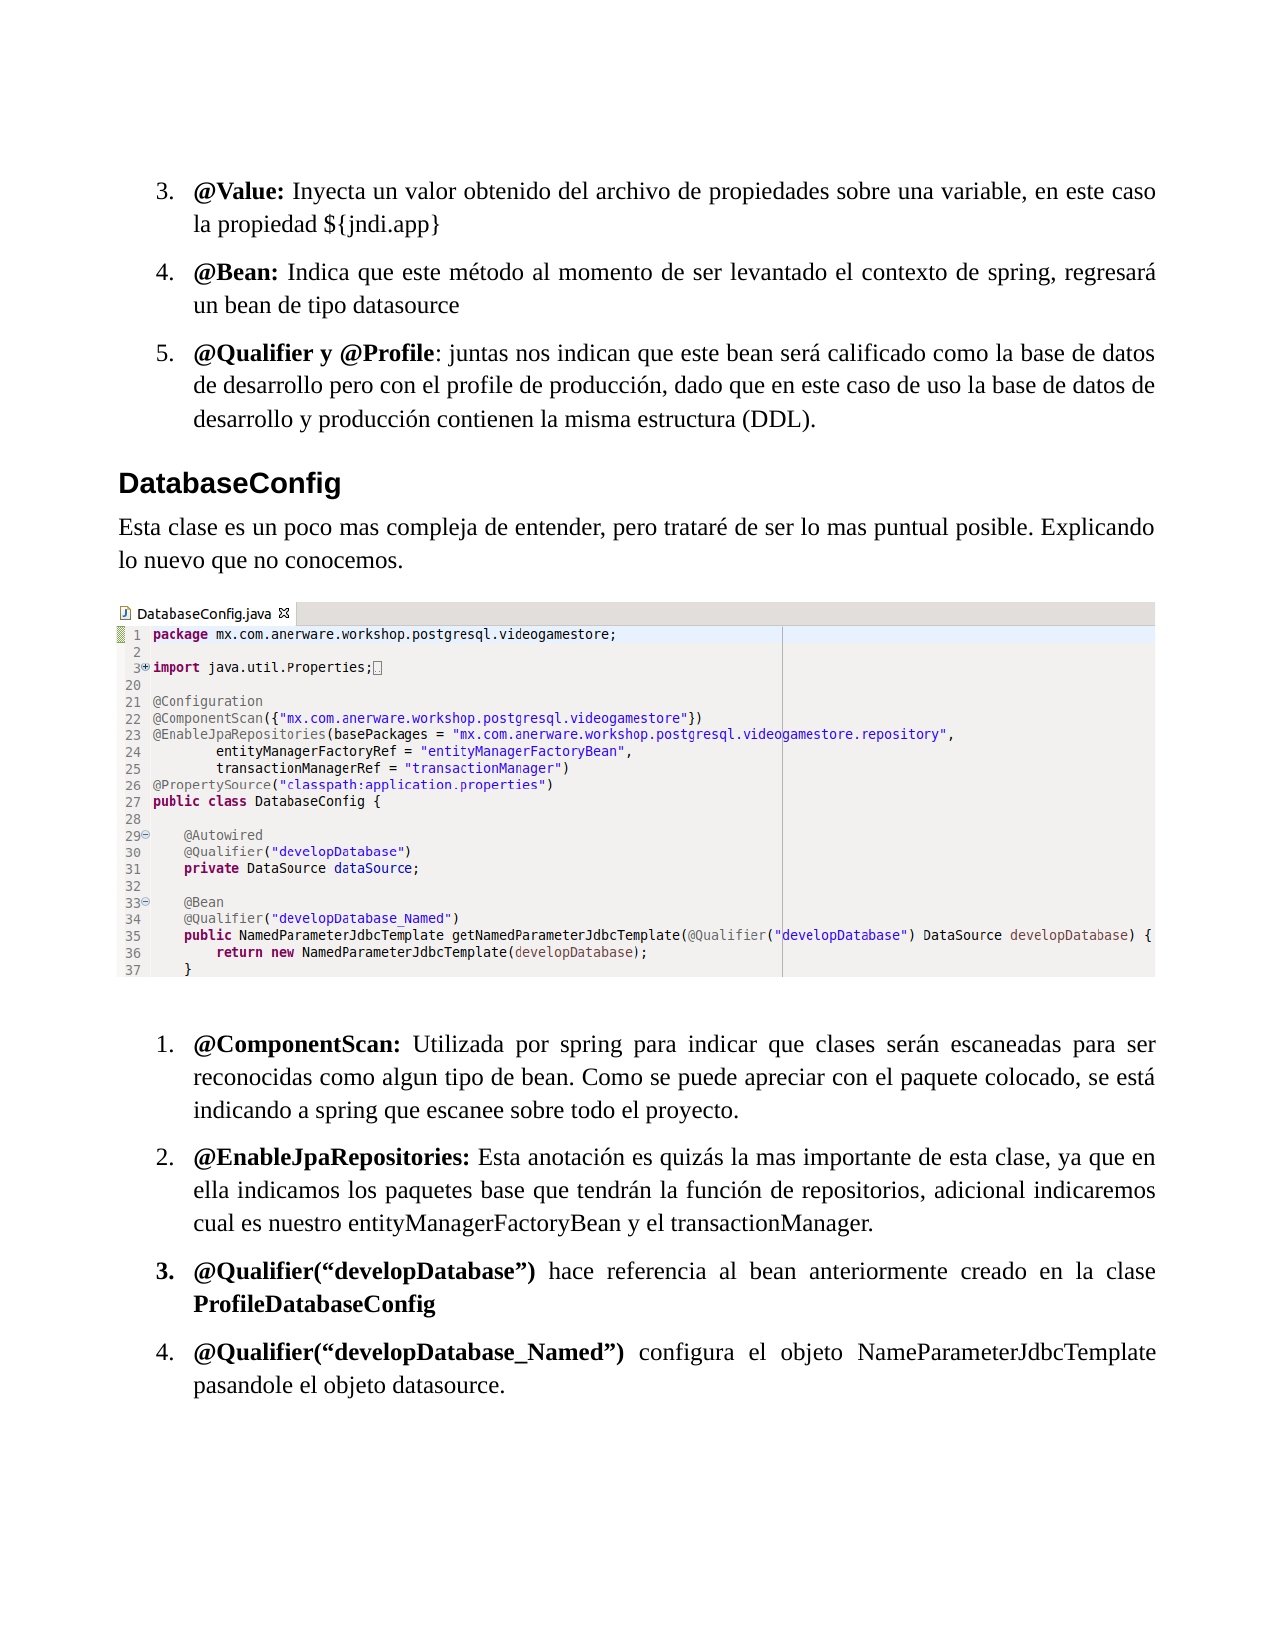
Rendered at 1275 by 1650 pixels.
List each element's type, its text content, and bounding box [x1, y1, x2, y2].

list @EnableJpaRepositories: Esta anotación es quizás la mas importante de esta clase, ya que en ella indicamos los paquetes base que tendrán la función de repositorios, adicional indicaremos cual es nuestro entityManagerFactoryBean y el transactionManager. [156, 1142, 1157, 1237]
list @Qualifier y @Profile: juntas nos indican que este bean será calificado como la base de datos de desarrollo pero con el profile de producción, dado que en este caso de uso la base de datos de desarrollo y producción contienen la misma estructura (DDL). [156, 338, 1157, 432]
text Esta clase es un poco mas compleja de entender, pero trataré de ser lo mas puntual posible. Explicando lo nuevo que no conocemos. [118, 512, 1157, 574]
subtitle DatabaseConfig [118, 466, 1157, 499]
list @Bean: Indica que este método al momento de ser levantado el contexto de spring, regresará un bean de tipo datasource [156, 257, 1157, 319]
list @Qualifier(“developDatabase_Named”) configura el objeto NameParameterJdbcTemplate pasandole el objeto datasource. [156, 1337, 1157, 1398]
picture [116, 602, 1156, 977]
list @Qualifier(“developDatabase”) hace referencia al bean anteriormente creado en la clase ProfileDatabaseConfig [156, 1256, 1157, 1318]
list @Value: Inyecta un valor obtenido del archivo de propiedades sobre una variable, en este caso la propiedad ${jndi.app} [156, 176, 1157, 238]
list @ComponentScan: Utilizada por spring para indicar que clases serán escaneadas para ser reconocidas como algun tipo de bean. Como se puede apreciar con el paquete colocado, se está indicando a spring que escanee sobre todo el proyecto. [156, 1029, 1157, 1124]
